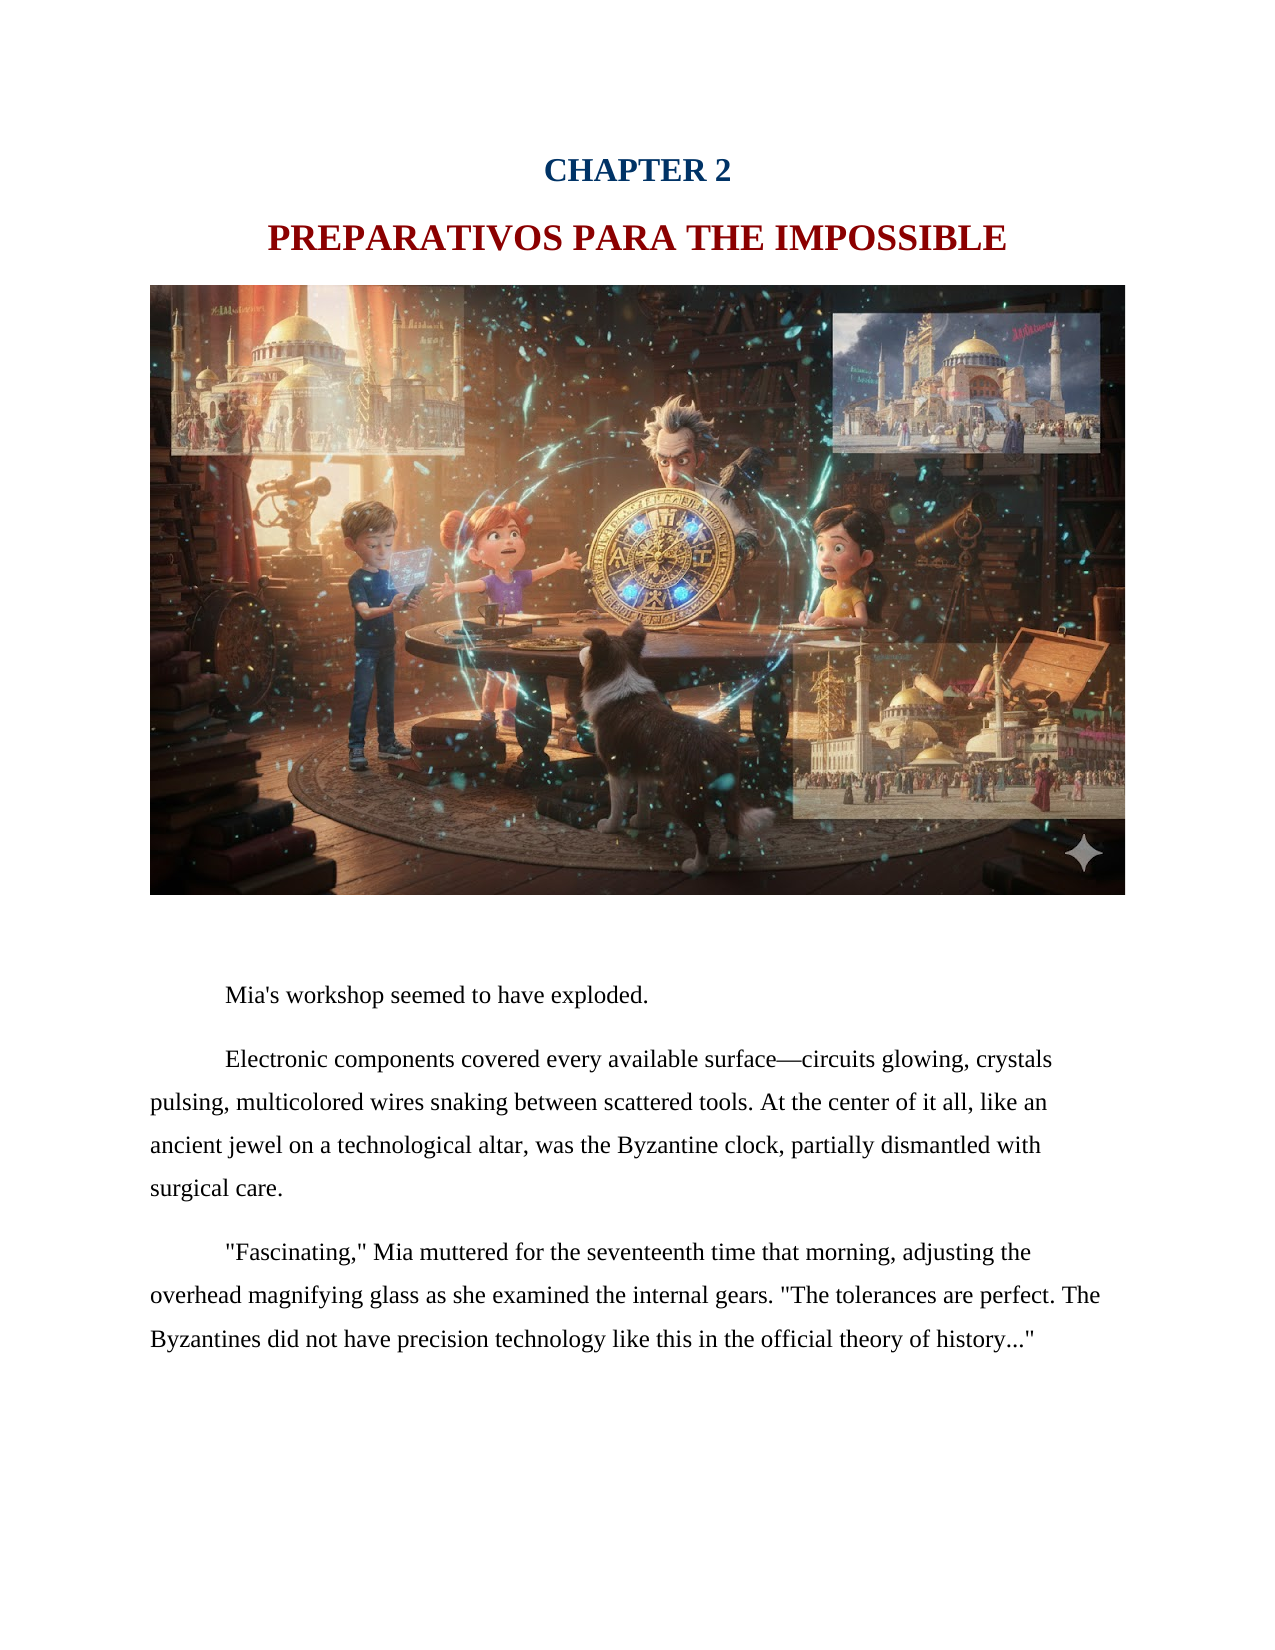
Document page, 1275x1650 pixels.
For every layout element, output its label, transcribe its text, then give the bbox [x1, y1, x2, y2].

text PREPARATIVOS PARA THE IMPOSSIBLE [150, 215, 1125, 258]
text CHAPTER 2 [150, 150, 1125, 188]
text Electronic components covered every available surface—circuits glowing, crystals pulsing, multicolored wires snaking between scattered tools. At the center of it all, like an ancient jewel on a technological altar, was the Byzantine clock, partially dismantled with surgical care. [150, 1044, 1125, 1202]
picture [150, 285, 1125, 895]
text Mia's workshop seemed to have exploded. [150, 980, 1125, 1009]
text "Fascinating," Mia muttered for the seventeenth time that morning, adjusting the overhead magnifying glass as she examined the internal gears. "The tolerances are perfect. The Byzantines did not have precision technology like this in the official theory of history..." [150, 1237, 1125, 1352]
